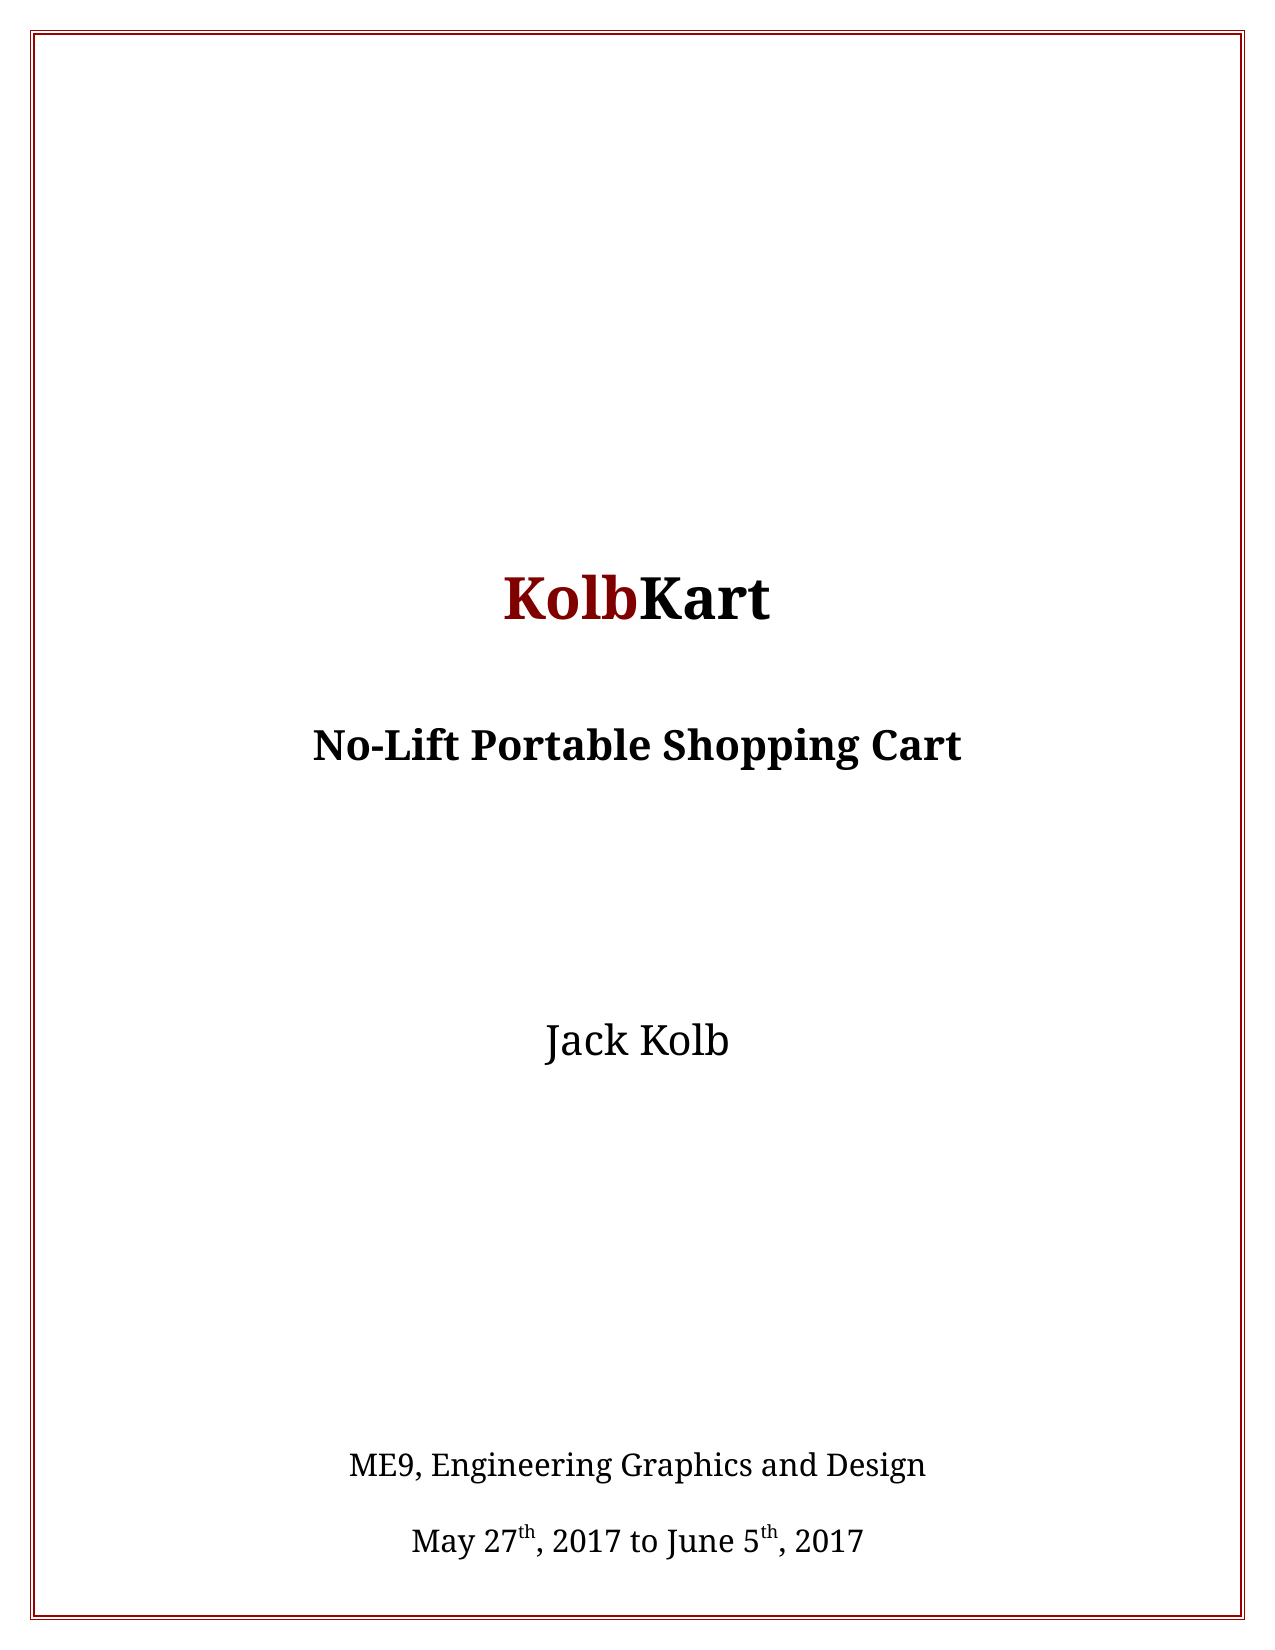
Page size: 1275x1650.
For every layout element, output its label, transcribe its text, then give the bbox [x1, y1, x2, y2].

text ME9, Engineering Graphics and Design [80, 1442, 1195, 1485]
text KolbKart [80, 557, 1195, 636]
text No-Lift Portable Shopping Cart [80, 716, 1195, 773]
text May 27th, 2017 to June 5th, 2017 [80, 1519, 1195, 1562]
text Jack Kolb [80, 1011, 1195, 1068]
